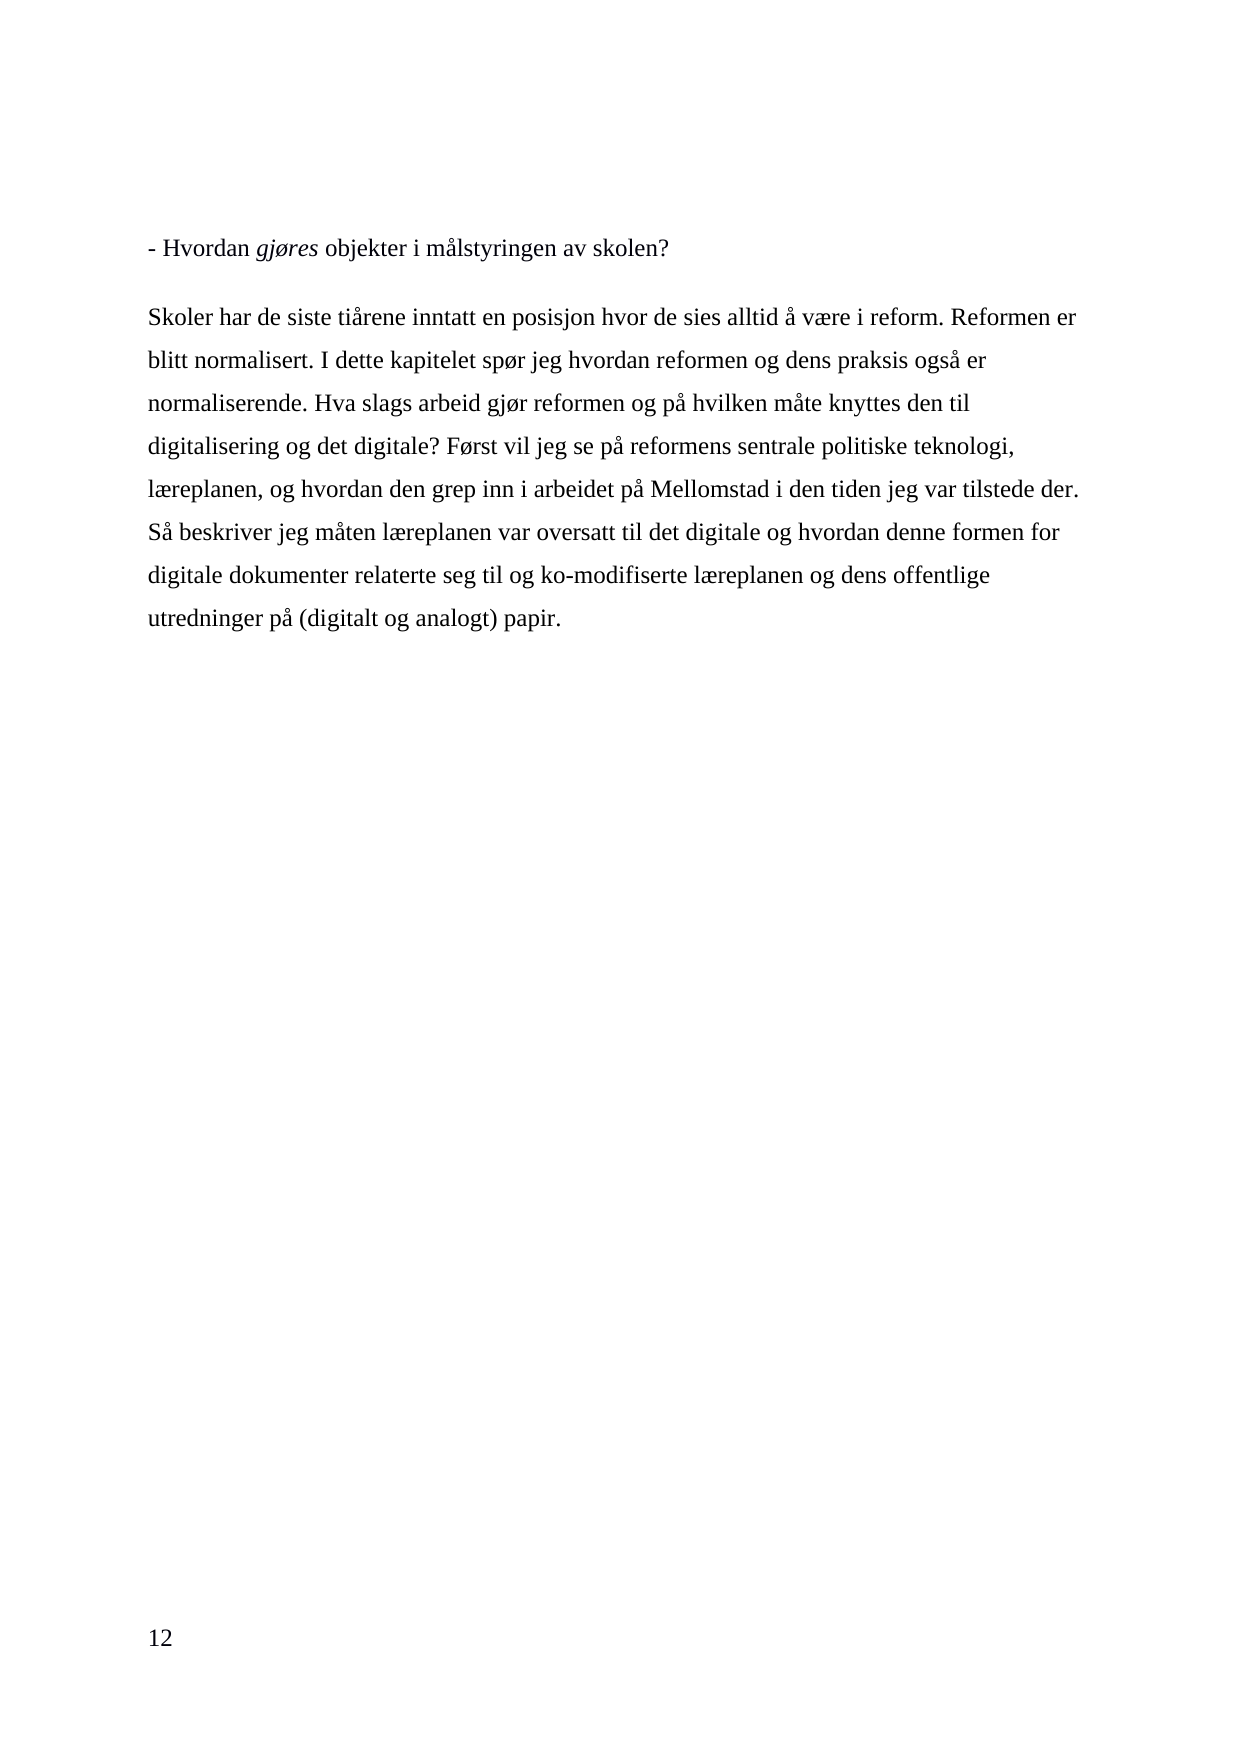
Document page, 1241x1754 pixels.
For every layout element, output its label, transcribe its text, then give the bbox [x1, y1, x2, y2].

text Skoler har de siste tiårene inntatt en posisjon hvor de sies alltid å være i reform. Reformen er blitt normalisert. I dette kapitelet spør jeg hvordan reformen og dens praksis også er normaliserende. Hva slags arbeid gjør reformen og på hvilken måte knyttes den til digitalisering og det digitale? Først vil jeg se på reformens sentrale politiske teknologi, læreplanen, og hvordan den grep inn i arbeidet på Mellomstad i den tiden jeg var tilstede der. Så beskriver jeg måten læreplanen var oversatt til det digitale og hvordan denne formen for digitale dokumenter relaterte seg til og ko-modifiserte læreplanen og dens offentlige utredninger på (digitalt og analogt) papir. [148, 302, 1092, 632]
text - Hvordan gjøres objekter i målstyringen av skolen? [148, 233, 1092, 262]
